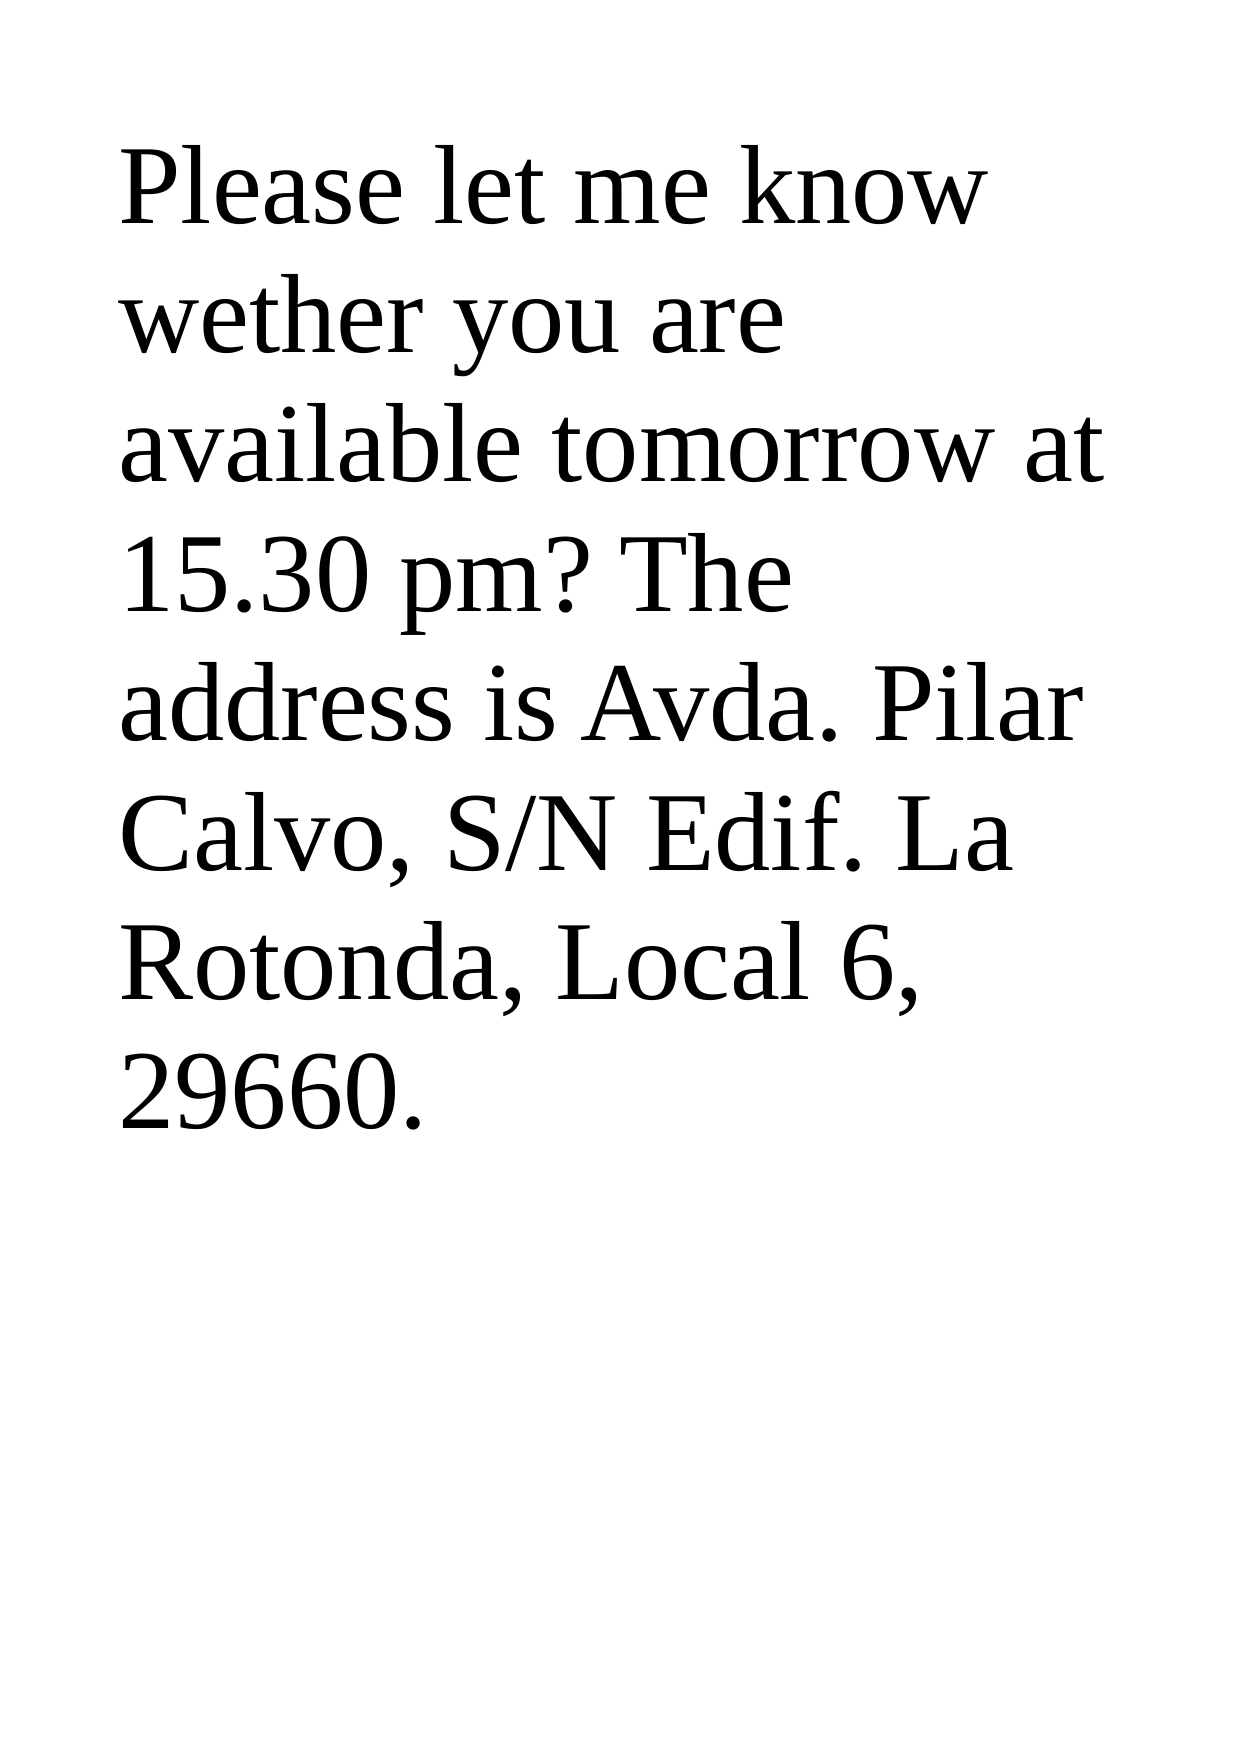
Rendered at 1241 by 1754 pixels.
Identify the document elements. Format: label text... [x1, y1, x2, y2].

text Please let me know wether you are available tomorrow at 15.30 pm? The address is Avda. Pilar Calvo, S/N Edif. La Rotonda, Local 6, 29660. [118, 118, 1122, 1153]
